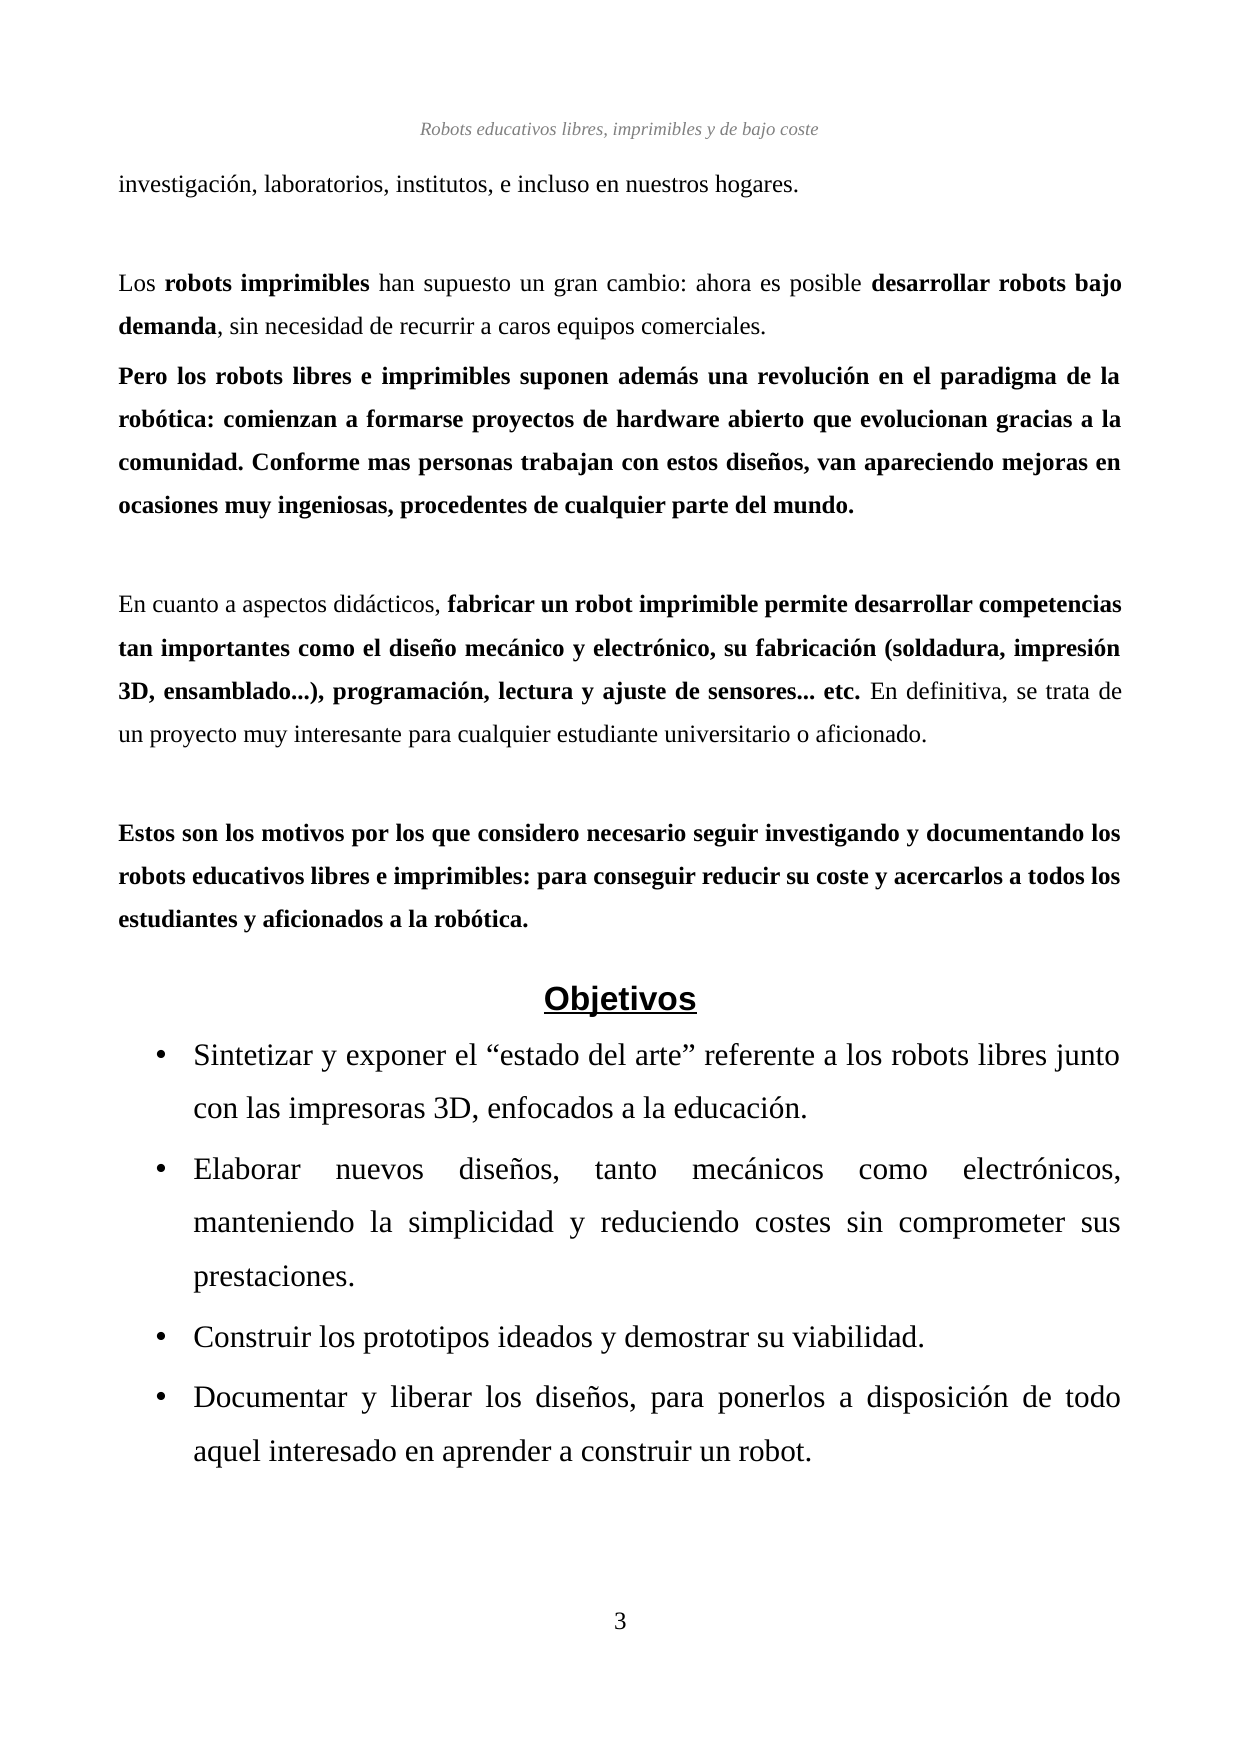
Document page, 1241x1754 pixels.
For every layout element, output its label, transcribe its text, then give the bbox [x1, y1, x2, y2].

list Elaborar nuevos diseños, tanto mecánicos como electrónicos, manteniendo la simplicidad y reduciendo costes sin comprometer sus prestaciones. [156, 1150, 1122, 1293]
text Los robots imprimibles han supuesto un gran cambio: ahora es posible desarrollar robots bajo demanda, sin necesidad de recurrir a caros equipos comerciales. [118, 268, 1122, 340]
text Pero los robots libres e imprimibles suponen además una revolución en el paradigma de la robótica: comienzan a formarse proyectos de hardware abierto que evolucionan gracias a la comunidad. Conforme mas personas trabajan con estos diseños, van apareciendo mejoras en ocasiones muy ingeniosas, procedentes de cualquier parte del mundo. [118, 361, 1122, 519]
text En cuanto a aspectos didácticos, fabricar un robot imprimible permite desarrollar competencias tan importantes como el diseño mecánico y electrónico, su fabricación (soldadura, impresión 3D, ensamblado...), programación, lectura y ajuste de sensores... etc. En definitiva, se trata de un proyecto muy interesante para cualquier estudiante universitario o aficionado. [118, 589, 1122, 748]
list Construir los prototipos ideados y demostrar su viabilidad. [156, 1318, 1122, 1354]
subtitle Objetivos [118, 979, 1122, 1017]
text Estos son los motivos por los que considero necesario seguir investigando y documentando los robots educativos libres e imprimibles: para conseguir reducir su coste y acercarlos a todos los estudiantes y aficionados a la robótica. [118, 818, 1122, 933]
text investigación, laboratorios, institutos, e incluso en nuestros hogares. [118, 169, 1122, 198]
list Sintetizar y exponer el “estado del arte” referente a los robots libres junto con las impresoras 3D, enfocados a la educación. [156, 1036, 1122, 1126]
list Documentar y liberar los diseños, para ponerlos a disposición de todo aquel interesado en aprender a construir un robot. [156, 1378, 1122, 1468]
